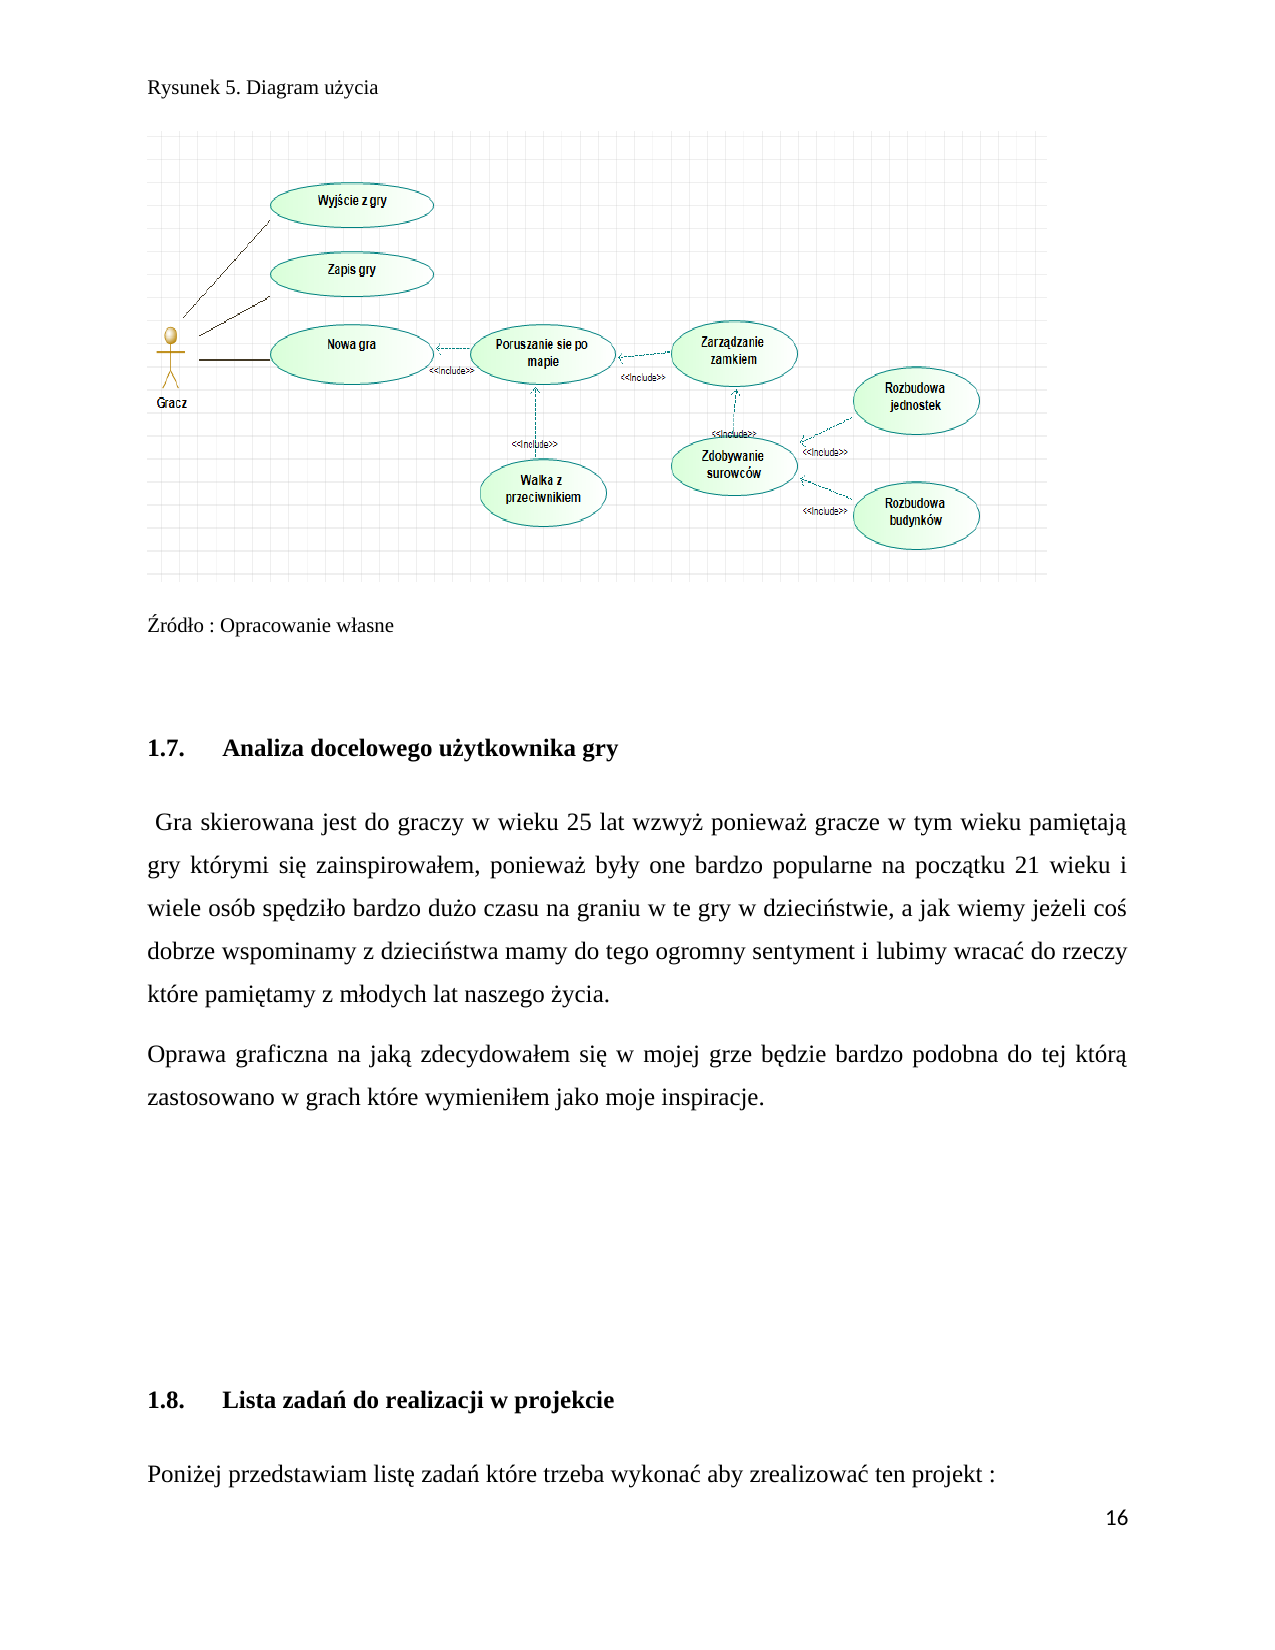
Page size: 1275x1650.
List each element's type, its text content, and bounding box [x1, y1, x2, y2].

text Poniżej przedstawiam listę zadań które trzeba wykonać aby zrealizować ten projekt : [147, 1459, 1128, 1487]
list Lista zadań do realizacji w projekcie [147, 1385, 1128, 1414]
text Źródło : Opracowanie własne [147, 612, 1128, 637]
text Gra skierowana jest do graczy w wieku 25 lat wzwyż ponieważ gracze w tym wieku pamiętają gry którymi się zainspirowałem, ponieważ były one bardzo popularne na początku 21 wieku i wiele osób spędziło bardzo dużo czasu na graniu w te gry w dzieciństwie, a jak wiemy jeżeli coś dobrze wspominamy z dzieciństwa mamy do tego ogromny sentyment i lubimy wracać do rzeczy które pamiętamy z młodych lat naszego życia. [147, 807, 1128, 1008]
text Rysunek 5. Diagram użycia [147, 75, 1128, 99]
text Oprawa graficzna na jaką zdecydowałem się w mojej grze będzie bardzo podobna do tej którą zastosowano w grach które wymieniłem jako moje inspiracje. [147, 1039, 1128, 1111]
list Analiza docelowego użytkownika gry [147, 733, 1128, 762]
